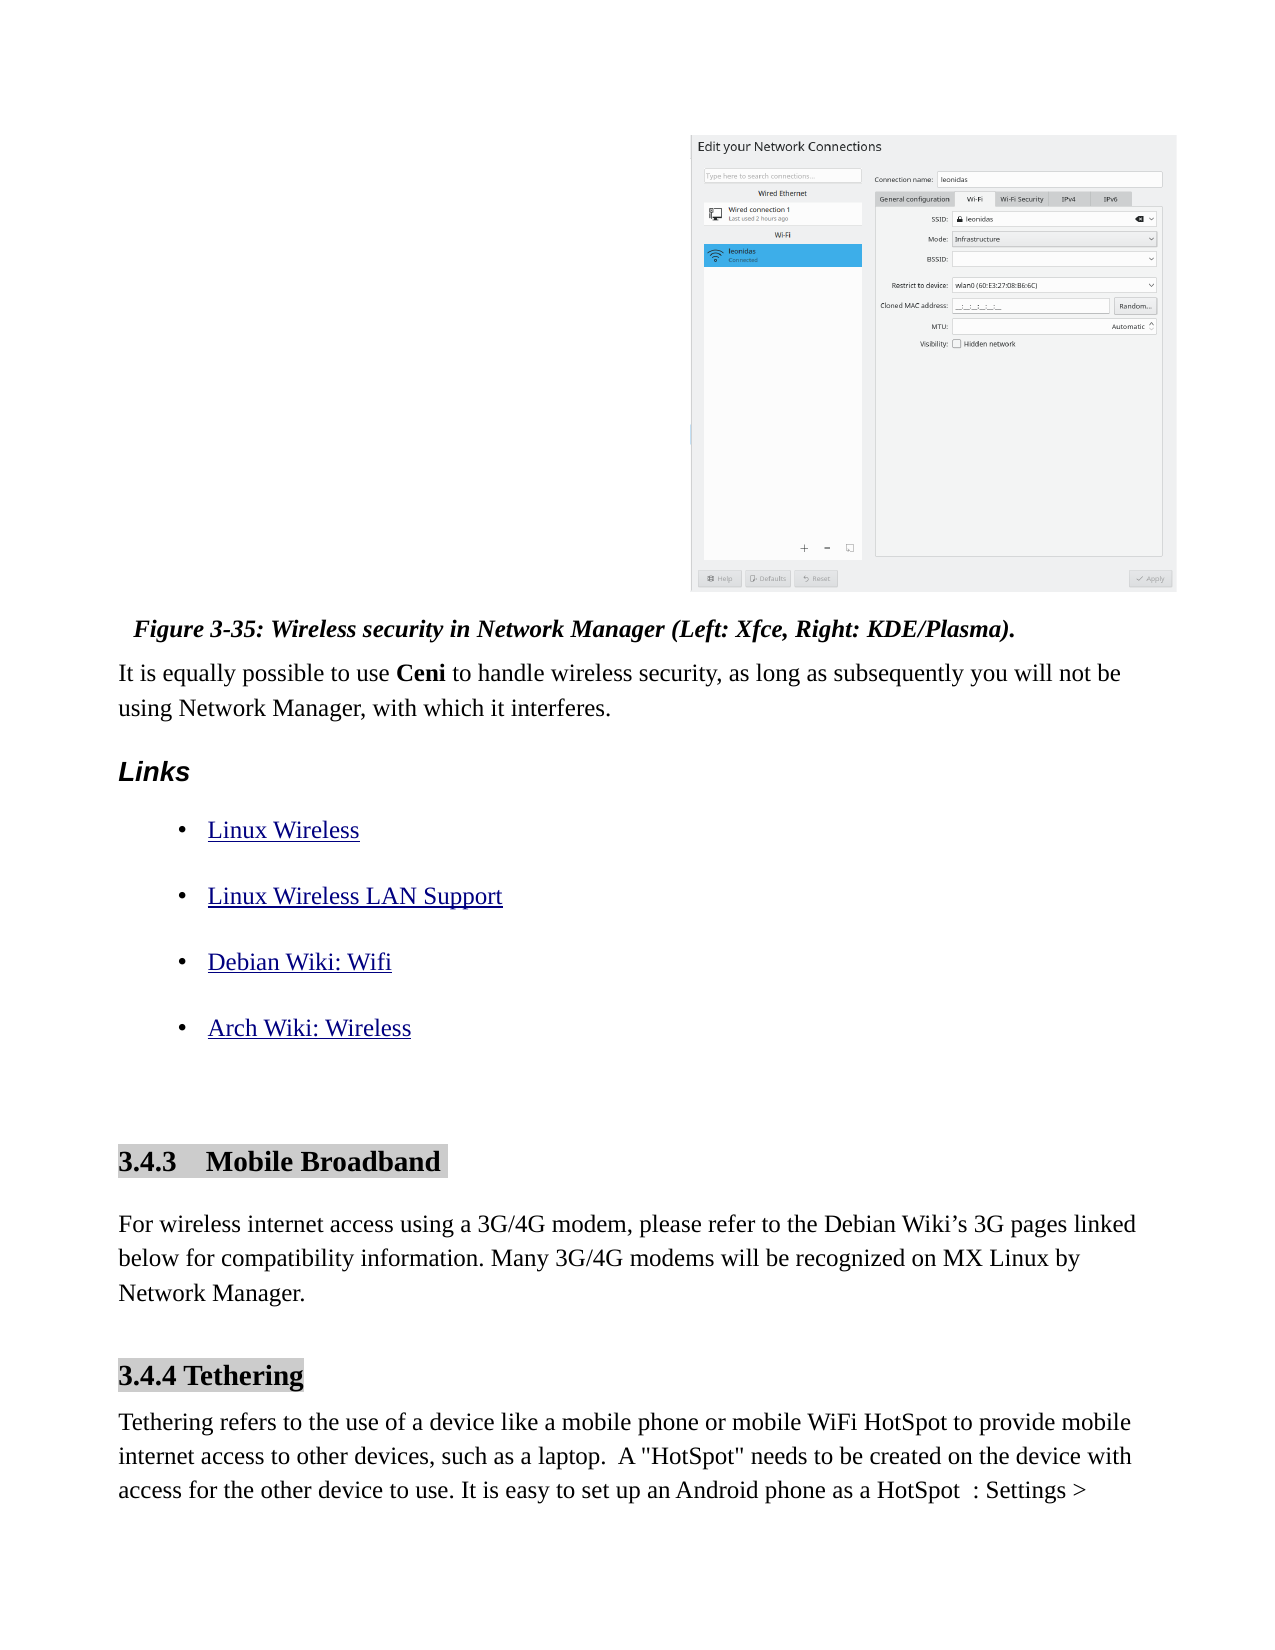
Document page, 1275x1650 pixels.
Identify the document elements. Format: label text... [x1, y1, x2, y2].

subtitle 3.4.4 Tethering [304, 1358, 1138, 1392]
text For wireless internet access using a 3G/4G modem, please refer to the Debian Wiki’s 3G pages linked below for compatibility information. Many 3G/4G modems will be recognized on MX Linux by Network Manager. [118, 1209, 1157, 1307]
list Linux Wireless LAN Support [178, 881, 1141, 910]
list Arch Wiki: Wireless [178, 1013, 1141, 1042]
subtitle 3.4.3 Mobile Broadband [448, 1144, 1138, 1178]
list Debian Wiki: Wifi [178, 947, 1141, 976]
subtitle Links [118, 756, 1157, 787]
text It is equally possible to use Ceni to handle wireless security, as long as subsequently you will not be using Network Manager, with which it interferes. [118, 658, 1157, 722]
picture [690, 135, 1177, 592]
text Figure 3-35: Wireless security in Network Manager (Left: Xfce, Right: KDE/Plasma). [133, 614, 1142, 643]
text Tethering refers to the use of a device like a mobile phone or mobile WiFi HotSpot to provide mobile internet access to other devices, such as a laptop. A "HotSpot" needs to be created on the device with access for the other device to use. It is easy to set up an Android phone as a HotSpot : Settings > [118, 1407, 1157, 1504]
list Linux Wireless [178, 816, 1141, 844]
